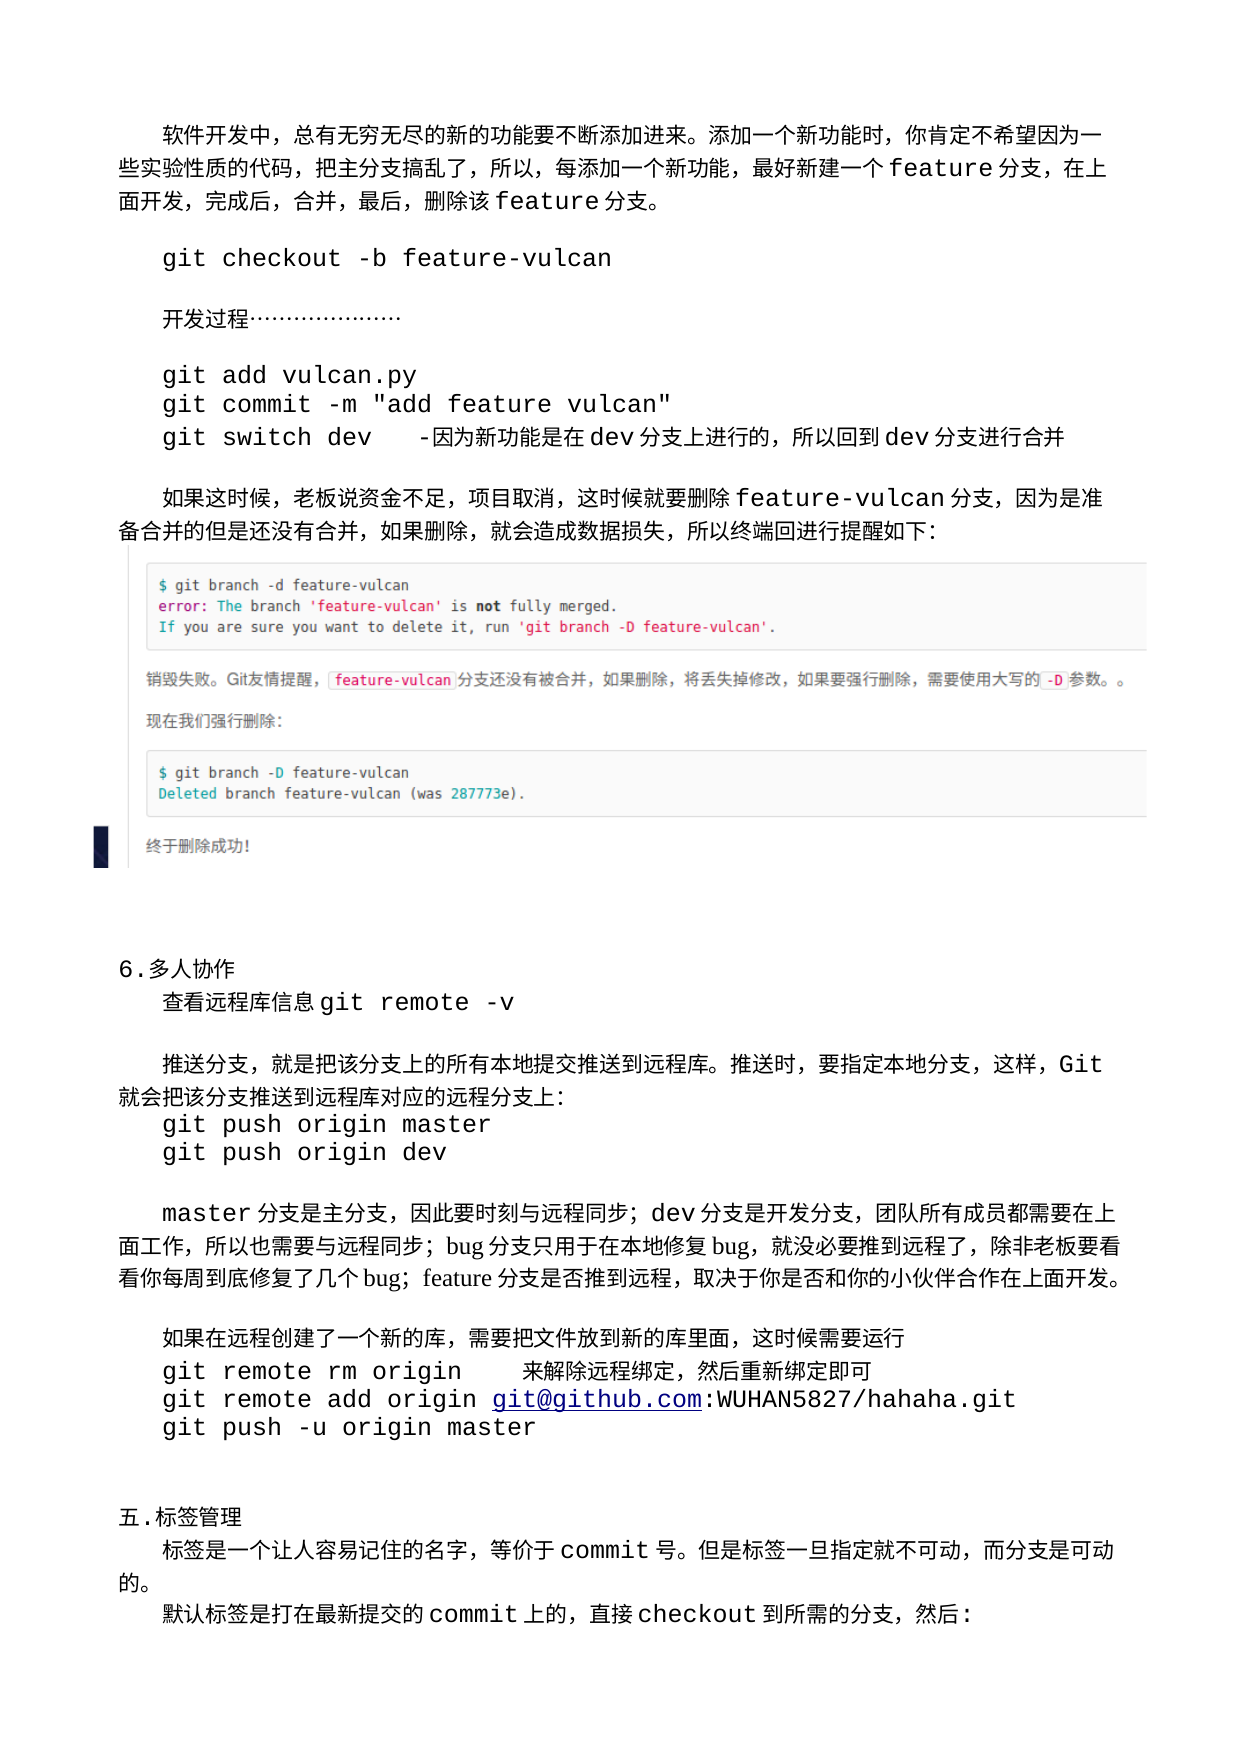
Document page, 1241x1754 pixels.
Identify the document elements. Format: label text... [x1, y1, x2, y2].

text 如果在远程创建了一个新的库，需要把文件放到新的库里面，这时候需要运行 [118, 1321, 1122, 1354]
text master分支是主分支，因此要时刻与远程同步；dev分支是开发分支，团队所有成员都需要在上面工作，所以也需要与远程同步；bug分支只用于在本地修复bug，就没必要推到远程了，除非老板要看看你每周到底修复了几个bug；feature分支是否推到远程，取决于你是否和你的小伙伴合作在上面开发。 [118, 1196, 1122, 1292]
text 开发过程………………… [118, 302, 1122, 335]
text git push origin dev [118, 1139, 1122, 1168]
text git push -u origin master [118, 1415, 1122, 1443]
text 软件开发中，总有无穷无尽的新的功能要不断添加进来。添加一个新功能时，你肯定不希望因为一些实验性质的代码，把主分支搞乱了，所以，每添加一个新功能，最好新建一个feature分支，在上面开发，完成后，合并，最后，删除该feature分支。 [118, 118, 1122, 217]
picture [93, 545, 979, 868]
text 标签是一个让人容易记住的名字，等价于commit号。但是标签一旦指定就不可动，而分支是可动的。 [118, 1533, 1122, 1597]
text git remote add origin git@github.com:WUHAN5827/hahaha.git [118, 1387, 1122, 1415]
text git remote rm origin 来解除远程绑定，然后重新绑定即可 [118, 1354, 1122, 1387]
text git add vulcan.py [118, 363, 1122, 391]
text 6.多人协作 [118, 952, 1122, 985]
text 推送分支，就是把该分支上的所有本地提交推送到远程库。推送时，要指定本地分支，这样，Git就会把该分支推送到远程库对应的远程分支上： [118, 1047, 1122, 1111]
text 默认标签是打在最新提交的commit上的，直接checkout到所需的分支，然后: [118, 1597, 1122, 1630]
text 如果这时候，老板说资金不足，项目取消，这时候就要删除feature-vulcan分支，因为是准备合并的但是还没有合并，如果删除，就会造成数据损失，所以终端回进行提醒如下： [118, 481, 1122, 546]
text 五.标签管理 [118, 1500, 1122, 1533]
text git switch dev -因为新功能是在dev分支上进行的，所以回到dev分支进行合并 [118, 420, 1122, 453]
text 查看远程库信息git remote -v [118, 985, 1122, 1018]
text git push origin master [118, 1111, 1122, 1139]
text git commit -m "add feature vulcan" [118, 391, 1122, 420]
text git checkout -b feature-vulcan [118, 245, 1122, 273]
